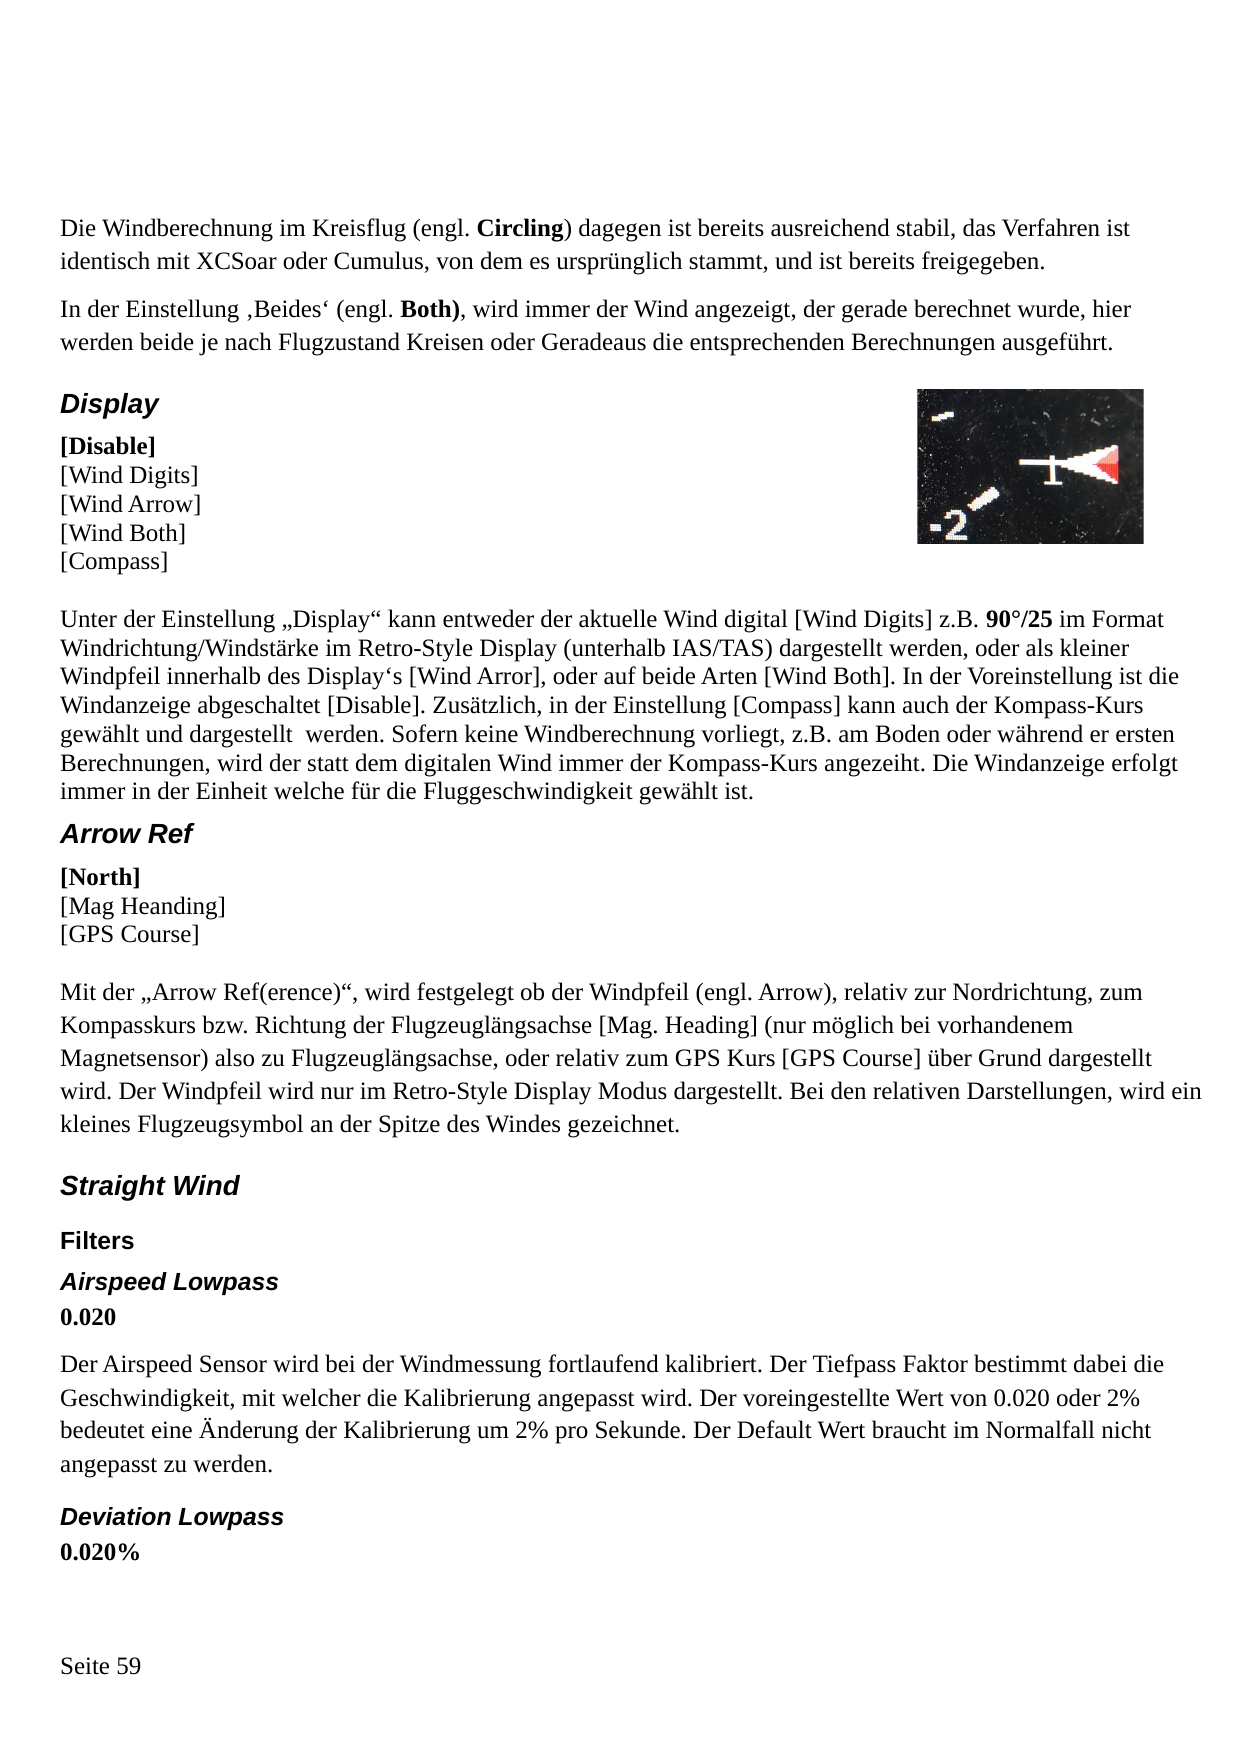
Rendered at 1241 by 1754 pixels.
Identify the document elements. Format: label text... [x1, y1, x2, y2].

subtitle Airspeed Lowpass [60, 1267, 1207, 1296]
subtitle Display [60, 387, 1207, 419]
text [Mag Heanding] [60, 891, 1207, 919]
text [Wind Digits] [60, 460, 917, 489]
subtitle Arrow Ref [60, 818, 1207, 849]
text [1144, 489, 1207, 518]
text [Compass] [60, 546, 1207, 575]
text 0.020% [60, 1537, 1207, 1566]
text Unter der Einstellung „Display“ kann entweder der aktuelle Wind digital [Wind Digits] z.B. 90°/25 im Format Windrichtung/Windstärke im Retro-Style Display (unterhalb IAS/TAS) dargestellt werden, oder als kleiner Windpfeil innerhalb des Display‘s [Wind Arror], oder auf beide Arten [Wind Both]. In der Voreinstellung ist die Windanzeige abgeschaltet [Disable]. Zusätzlich, in der Einstellung [Compass] kann auch der Kompass-Kurs gewählt und dargestellt werden. Sofern keine Windberechnung vorliegt, z.B. am Boden oder während er ersten Berechnungen, wird der statt dem digitalen Wind immer der Kompass-Kurs angezeiht. Die Windanzeige erfolgt immer in der Einheit welche für die Fluggeschwindigkeit gewählt ist. [60, 604, 1207, 805]
text [Wind Arrow] [60, 489, 917, 518]
text [Disable] [60, 431, 917, 460]
text [Wind Both] [60, 518, 1207, 546]
text Die Windberechnung im Kreisflug (engl. Circling) dagegen ist bereits ausreichend stabil, das Verfahren ist identisch mit XCSoar oder Cumulus, von dem es ursprünglich stammt, und ist bereits freigegeben. [60, 213, 1207, 275]
text Der Airspeed Sensor wird bei der Windmessung fortlaufend kalibriert. Der Tiefpass Faktor bestimmt dabei die Geschwindigkeit, mit welcher die Kalibrierung angepasst wird. Der voreingestellte Wert von 0.020 oder 2% bedeutet eine Änderung der Kalibrierung um 2% pro Sekunde. Der Default Wert braucht im Normalfall nicht angepasst zu werden. [60, 1349, 1207, 1477]
text [GPS Course] [60, 919, 1207, 948]
subtitle Straight Wind [60, 1169, 1207, 1201]
subtitle Filters [60, 1226, 1207, 1255]
text [1144, 431, 1207, 460]
text Mit der „Arrow Ref(erence)“, wird festgelegt ob der Windpfeil (engl. Arrow), relativ zur Nordrichtung, zum Kompasskurs bzw. Richtung der Flugzeuglängsachse [Mag. Heading] (nur möglich bei vorhandenem Magnetsensor) also zu Flugzeuglängsachse, oder relativ zum GPS Kurs [GPS Course] über Grund dargestellt wird. Der Windpfeil wird nur im Retro-Style Display Modus dargestellt. Bei den relativen Darstellungen, wird ein kleines Flugzeugsymbol an der Spitze des Windes gezeichnet. [60, 977, 1207, 1138]
text 0.020 [60, 1302, 1207, 1331]
text In der Einstellung ‚Beides‘ (engl. Both), wird immer der Wind angezeigt, der gerade berechnet wurde, hier werden beide je nach Flugzustand Kreisen oder Geradeaus die entsprechenden Berechnungen ausgeführt. [60, 294, 1207, 356]
subtitle Deviation Lowpass [60, 1502, 1207, 1531]
text [North] [60, 862, 1207, 891]
picture [917, 389, 1144, 544]
text [1144, 460, 1207, 489]
